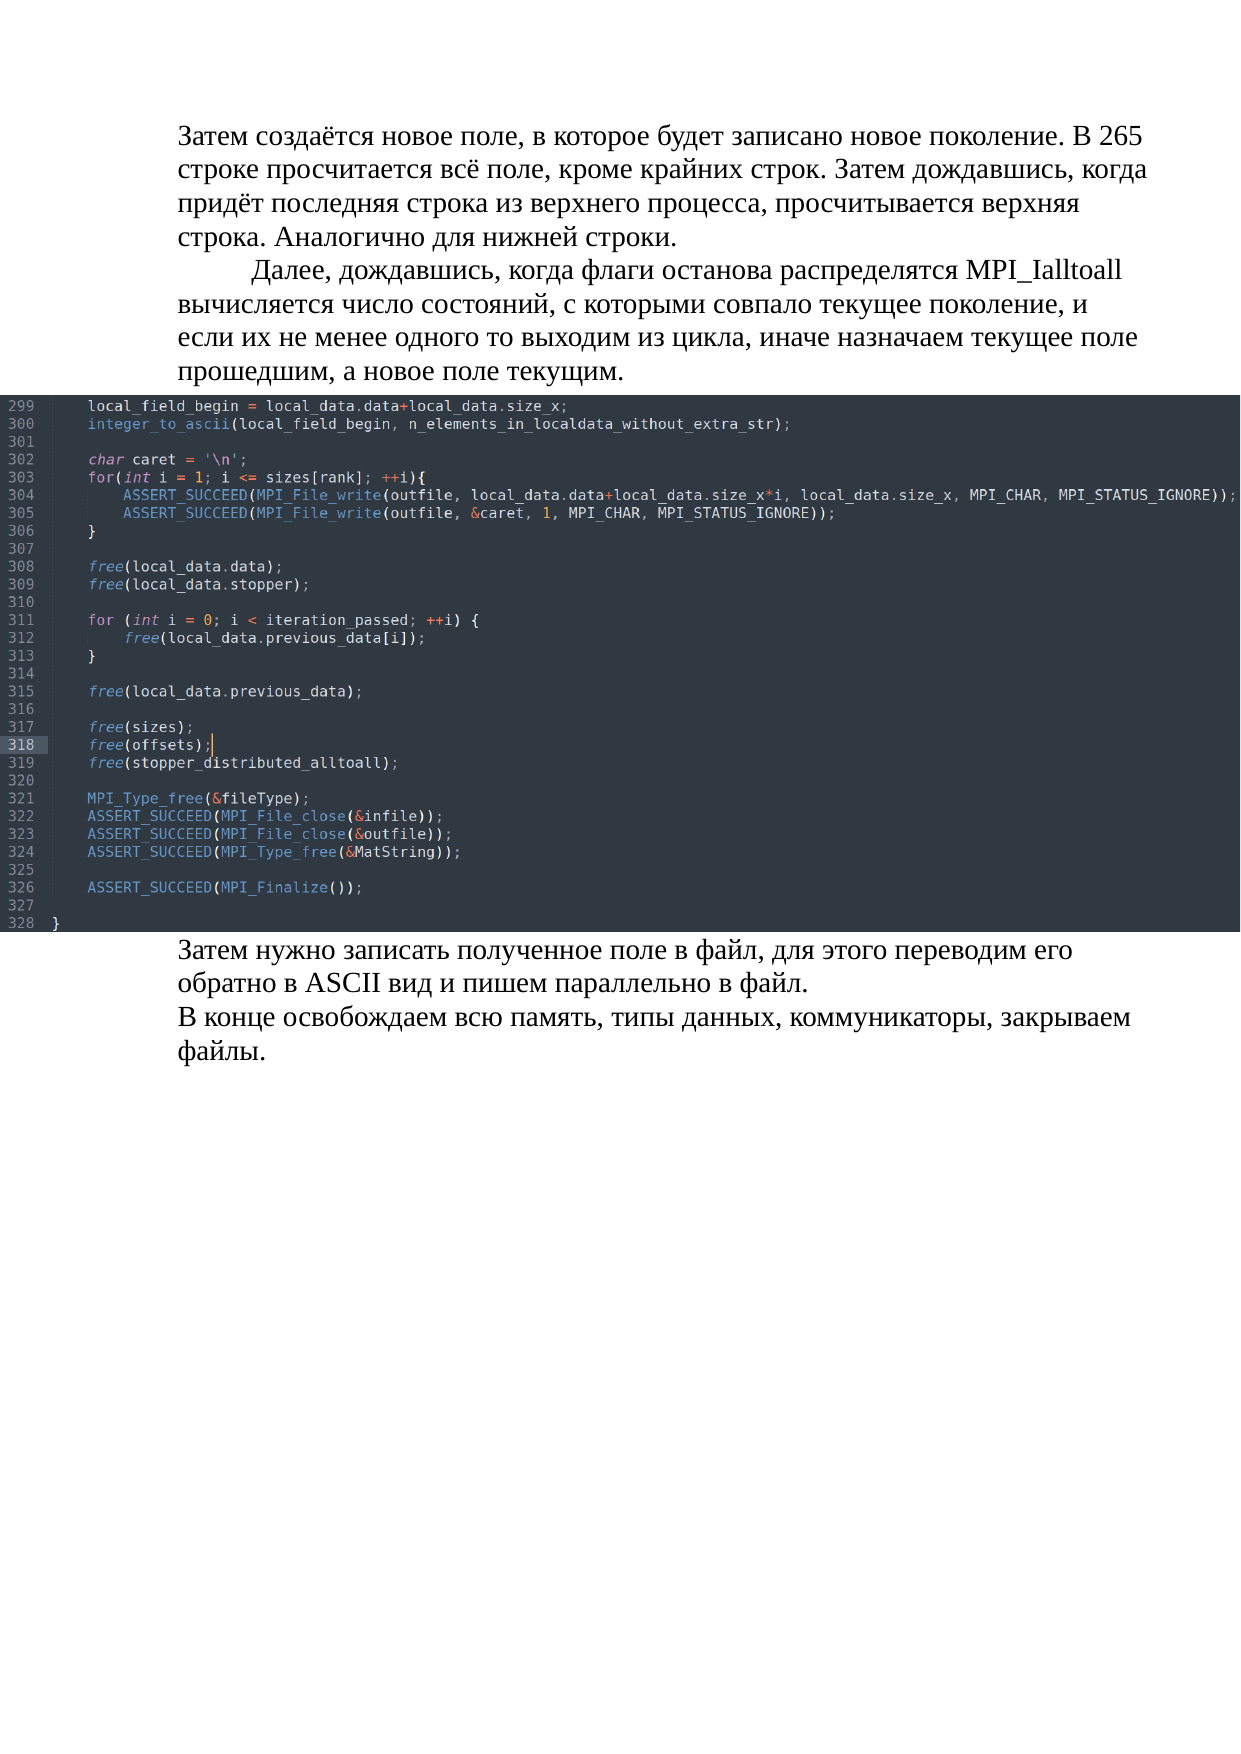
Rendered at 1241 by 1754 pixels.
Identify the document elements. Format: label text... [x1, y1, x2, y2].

text [177, 386, 1152, 395]
text Затем нужно записать полученное поле в файл, для этого переводим его обратно в ASCII вид и пишем параллельно в файл. В конце освобождаем всю память, типы данных, коммуникаторы, закрываем файлы. [177, 932, 1152, 1066]
picture [0, 395, 1241, 932]
text Далее, дождавшись, когда флаги останова распределятся MPI_Ialltoall вычисляется число состояний, с которыми совпало текущее поколение, и если их не менее одного то выходим из цикла, иначе назначаем текущее поле прошедшим, а новое поле текущим. [177, 252, 1152, 386]
text Затем создаётся новое поле, в которое будет записано новое поколение. В 265 строке просчитается всё поле, кроме крайних строк. Затем дождавшись, когда придёт последняя строка из верхнего процесса, просчитывается верхняя строка. Аналогично для нижней строки. [177, 118, 1152, 252]
